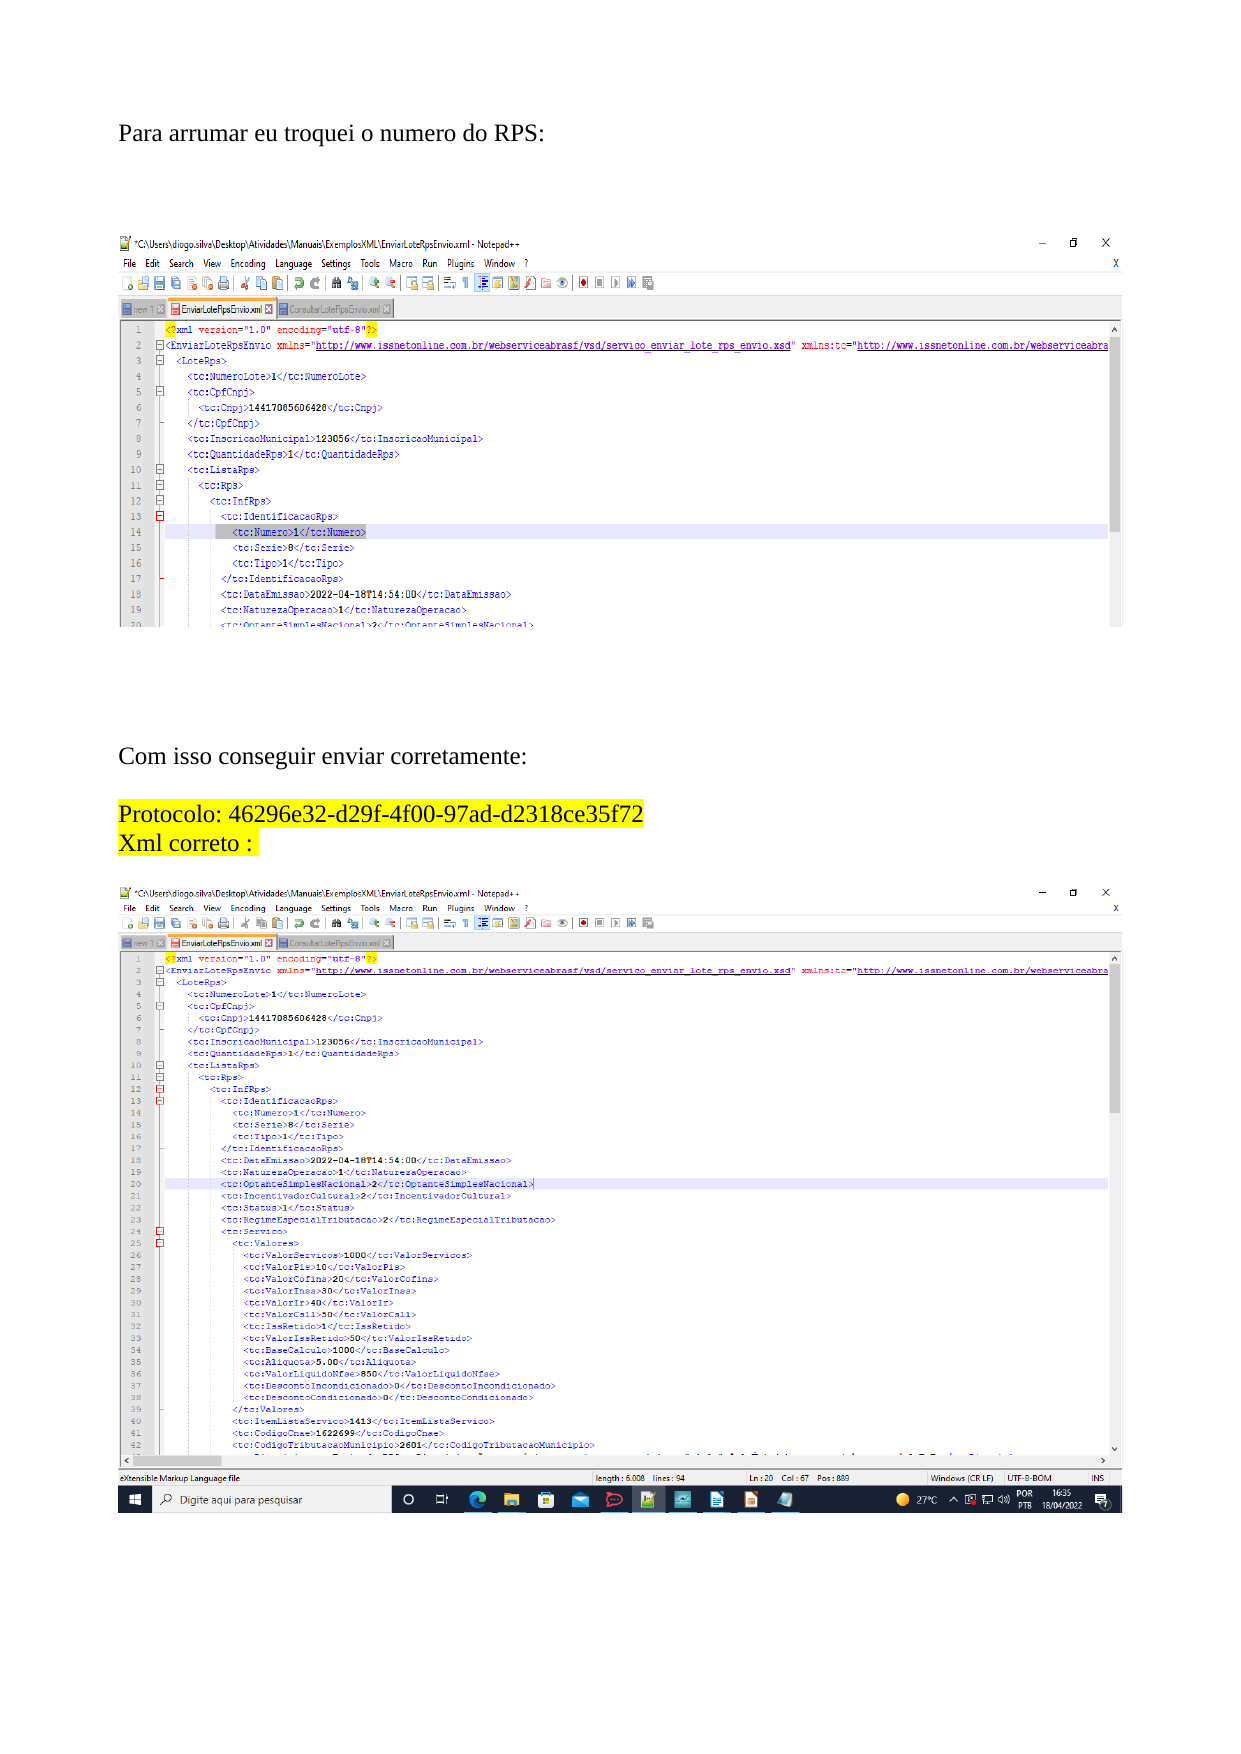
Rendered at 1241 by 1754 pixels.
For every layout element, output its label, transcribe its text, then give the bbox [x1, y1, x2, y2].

text Para arrumar eu troquei o numero do RPS: [118, 118, 1122, 147]
picture [118, 885, 1123, 1513]
picture [118, 233, 1123, 627]
text Com isso conseguir enviar corretamente: [118, 741, 1122, 770]
text Xml correto : [118, 828, 1122, 856]
text Protocolo: 46296e32-d29f-4f00-97ad-d2318ce35f72 [118, 799, 1122, 828]
